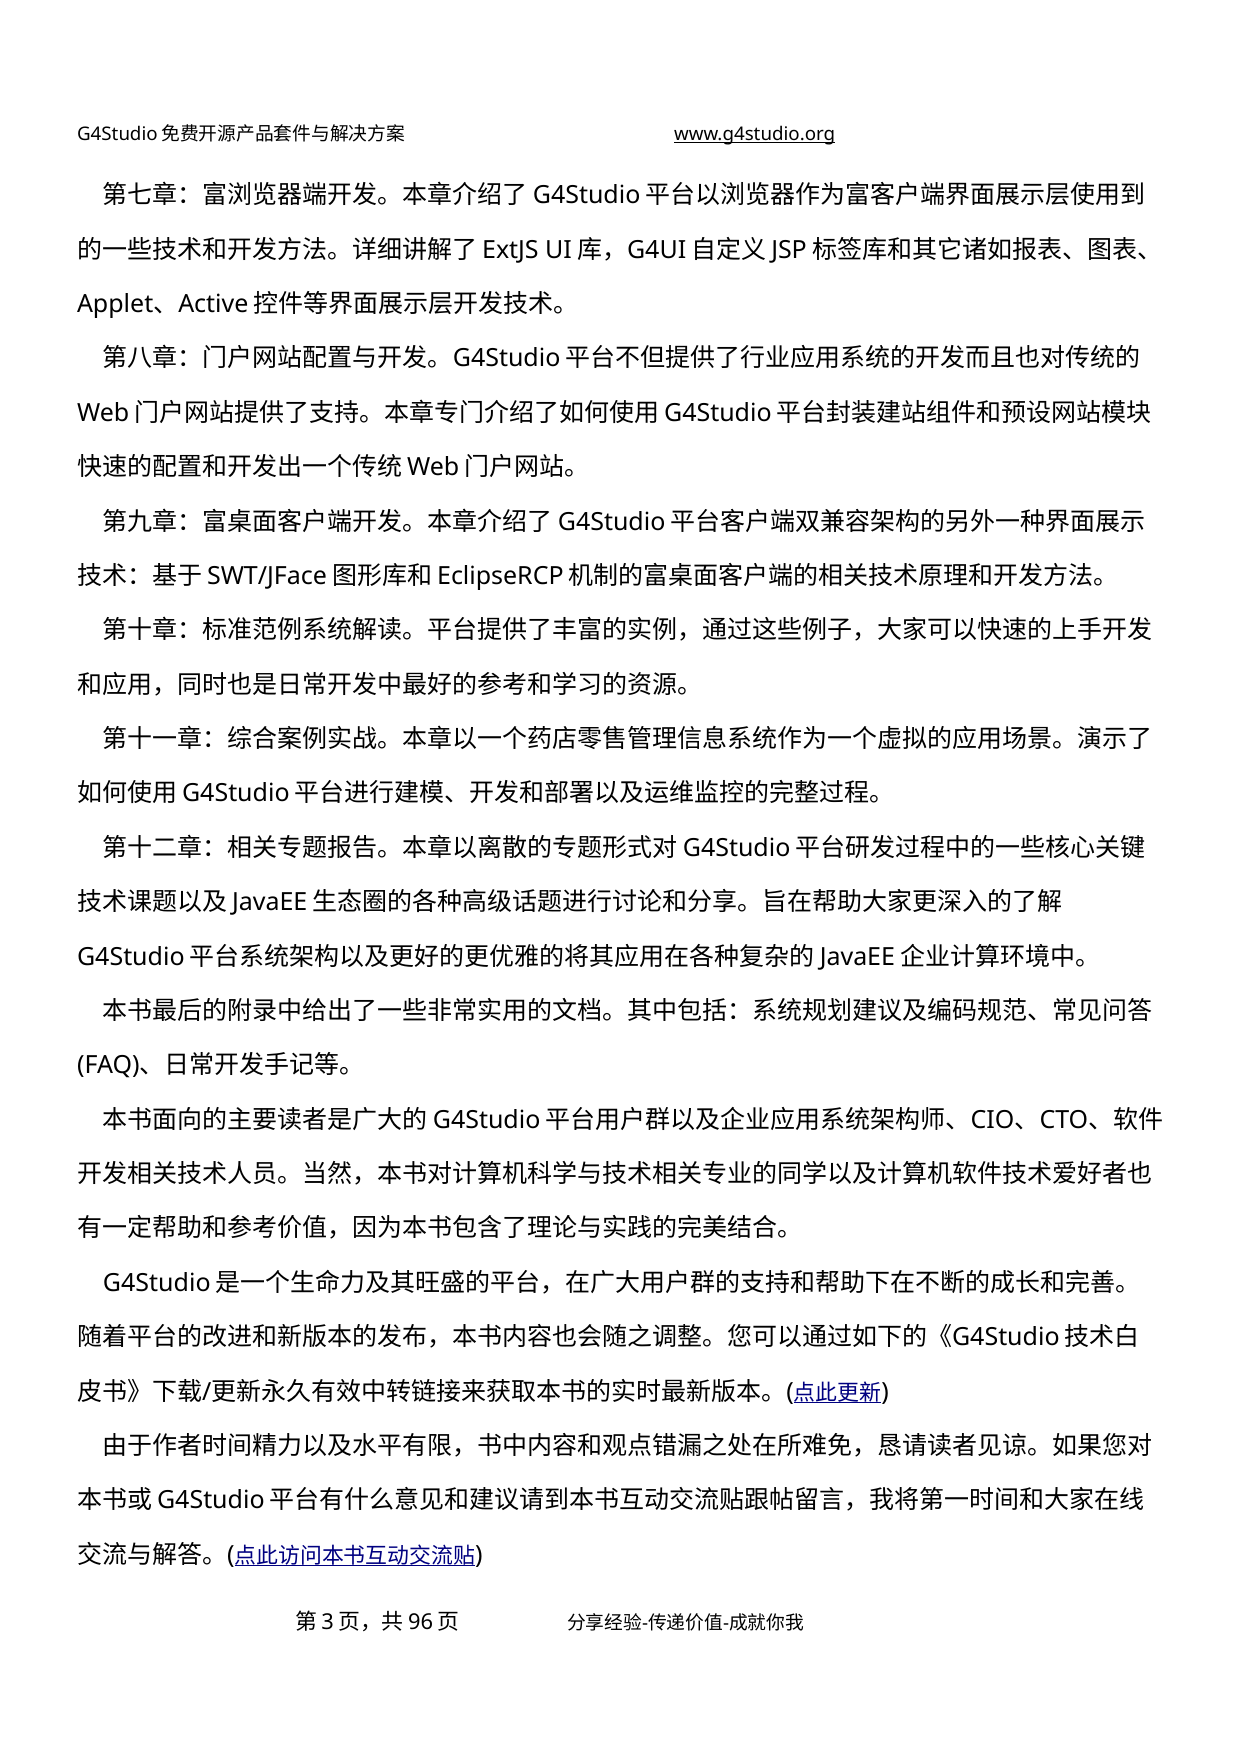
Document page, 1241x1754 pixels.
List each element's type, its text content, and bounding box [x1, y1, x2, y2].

text 经过近4年的研发历程，自2010年12月8日发布了里程碑意义的开源免费系统集成与行业应用快速开发平台(G4Studio)V1.0版本以来，它凭借着厚道的开源作风、华丽的UI体验、成熟稳定的基础架构、强劲的发展势头随即受到开源社区和开发者的广泛关注和好评。 从本书中，读者将能领略到集多年技术积累和创新于一身的G4Studoi是如何刻画、架构、实施一个企业应用系统的。 本书共十三章。从不同视角和层面对基于平台的开发、集成、应用部署进行了全面的讲解并对平台体系架构做了深入浅出的介绍和分析。 第一章：概述。主要描述当今中小软件企业应用软件开发、实施面临的问题和挑战。解决这些问题是G4Studio的动机和目标，也是平台发展的动力。该章还全面介绍了G4Studio平台的价值观、技术体系架构、关键特性概览以及G4Studio平台的发展愿景蓝图。 第二章：系统管理及权限参考模型。本章重点介绍G4Studio平台提供的权限参考模型和实现。包括资源管理、组织机构管理、角色管理与授权、人员管理与授权、UI元素托管、UI元素角色授权、UI元素人员授权；除此之外，还介绍了基础数据维护、请求跟踪、JDBC监控、服务监控、会话监控、服务器运行状态监控等系统管理功能。 第三章：通用业务参考实现。本章介绍GStudio平台针对行业应用系统抽取的一些通用业务功能模块的实现，包括：Portlet门户、新闻发布、站内短信等功能模块。 第四章：基础类库。本章介绍了支撑G4Studio平台上层建筑的底层基础类库，包括G4核心数据结构、模板引擎、JSON处理器、XML处理器、Properties处理器、序列号发生器、常用工具类库等。并给出了一些关键API使用范例。 第五章：平台辅助开发插件。本章介绍了与Eclipse IDE无缝集成的G4Studio平台辅助开发插件。包括新建工程向导、基于可定制模板的向导式代码生成、UI辅助设计、G4Server集成、工作流流程设计器等辅助开发功能。 第六章：服务器端开发。本章重点介绍了G4Studio平台对各种企业核心计算任务诸如数据源、持久化、事务、缓存、调度、安全、审计、工作流等提供的支持和解决方案。 第七章：富浏览器端开发。本章介绍了G4Studio平台以浏览器作为富客户端界面展示层使用到的一些技术和开发方法。详细讲解了ExtJS UI库，G4UI自定义JSP标签库和其它诸如报表、图表、Applet、Active控件等界面展示层开发技术。 第八章：门户网站配置与开发。G4Studio平台不但提供了行业应用系统的开发而且也对传统的Web门户网站提供了支持。本章专门介绍了如何使用G4Studio平台封装建站组件和预设网站模块快速的配置和开发出一个传统Web门户网站。 第九章：富桌面客户端开发。本章介绍了G4Studio平台客户端双兼容架构的另外一种界面展示技术：基于SWT/JFace图形库和EclipseRCP机制的富桌面客户端的相关技术原理和开发方法。 第十章：标准范例系统解读。平台提供了丰富的实例，通过这些例子，大家可以快速的上手开发和应用，同时也是日常开发中最好的参考和学习的资源。 第十一章：综合案例实战。本章以一个药店零售管理信息系统作为一个虚拟的应用场景。演示了如何使用G4Studio平台进行建模、开发和部署以及运维监控的完整过程。 第十二章：相关专题报告。本章以离散的专题形式对G4Studio平台研发过程中的一些核心关键技术课题以及JavaEE生态圈的各种高级话题进行讨论和分享。旨在帮助大家更深入的了解G4Studio平台系统架构以及更好的更优雅的将其应用在各种复杂的JavaEE企业计算环境中。 本书最后的附录中给出了一些非常实用的文档。其中包括：系统规划建议及编码规范、常见问答(FAQ)、日常开发手记等。 本书面向的主要读者是广大的G4Studio平台用户群以及企业应用系统架构师、CIO、CTO、软件开发相关技术人员。当然，本书对计算机科学与技术相关专业的同学以及计算机软件技术爱好者也有一定帮助和参考价值，因为本书包含了理论与实践的完美结合。 G4Studio是一个生命力及其旺盛的平台，在广大用户群的支持和帮助下在不断的成长和完善。随着平台的改进和新版本的发布，本书内容也会随之调整。您可以通过如下的《G4Studio技术白皮书》下载/更新永久有效中转链接来获取本书的实时最新版本。(点此更新) 由于作者时间精力以及水平有限，书中内容和观点错漏之处在所难免，恳请读者见谅。如果您对本书或G4Studio平台有什么意见和建议请到本书互动交流贴跟帖留言，我将第一时间和大家在线交流与解答。(点此访问本书互动交流贴) [77, 175, 1163, 1570]
